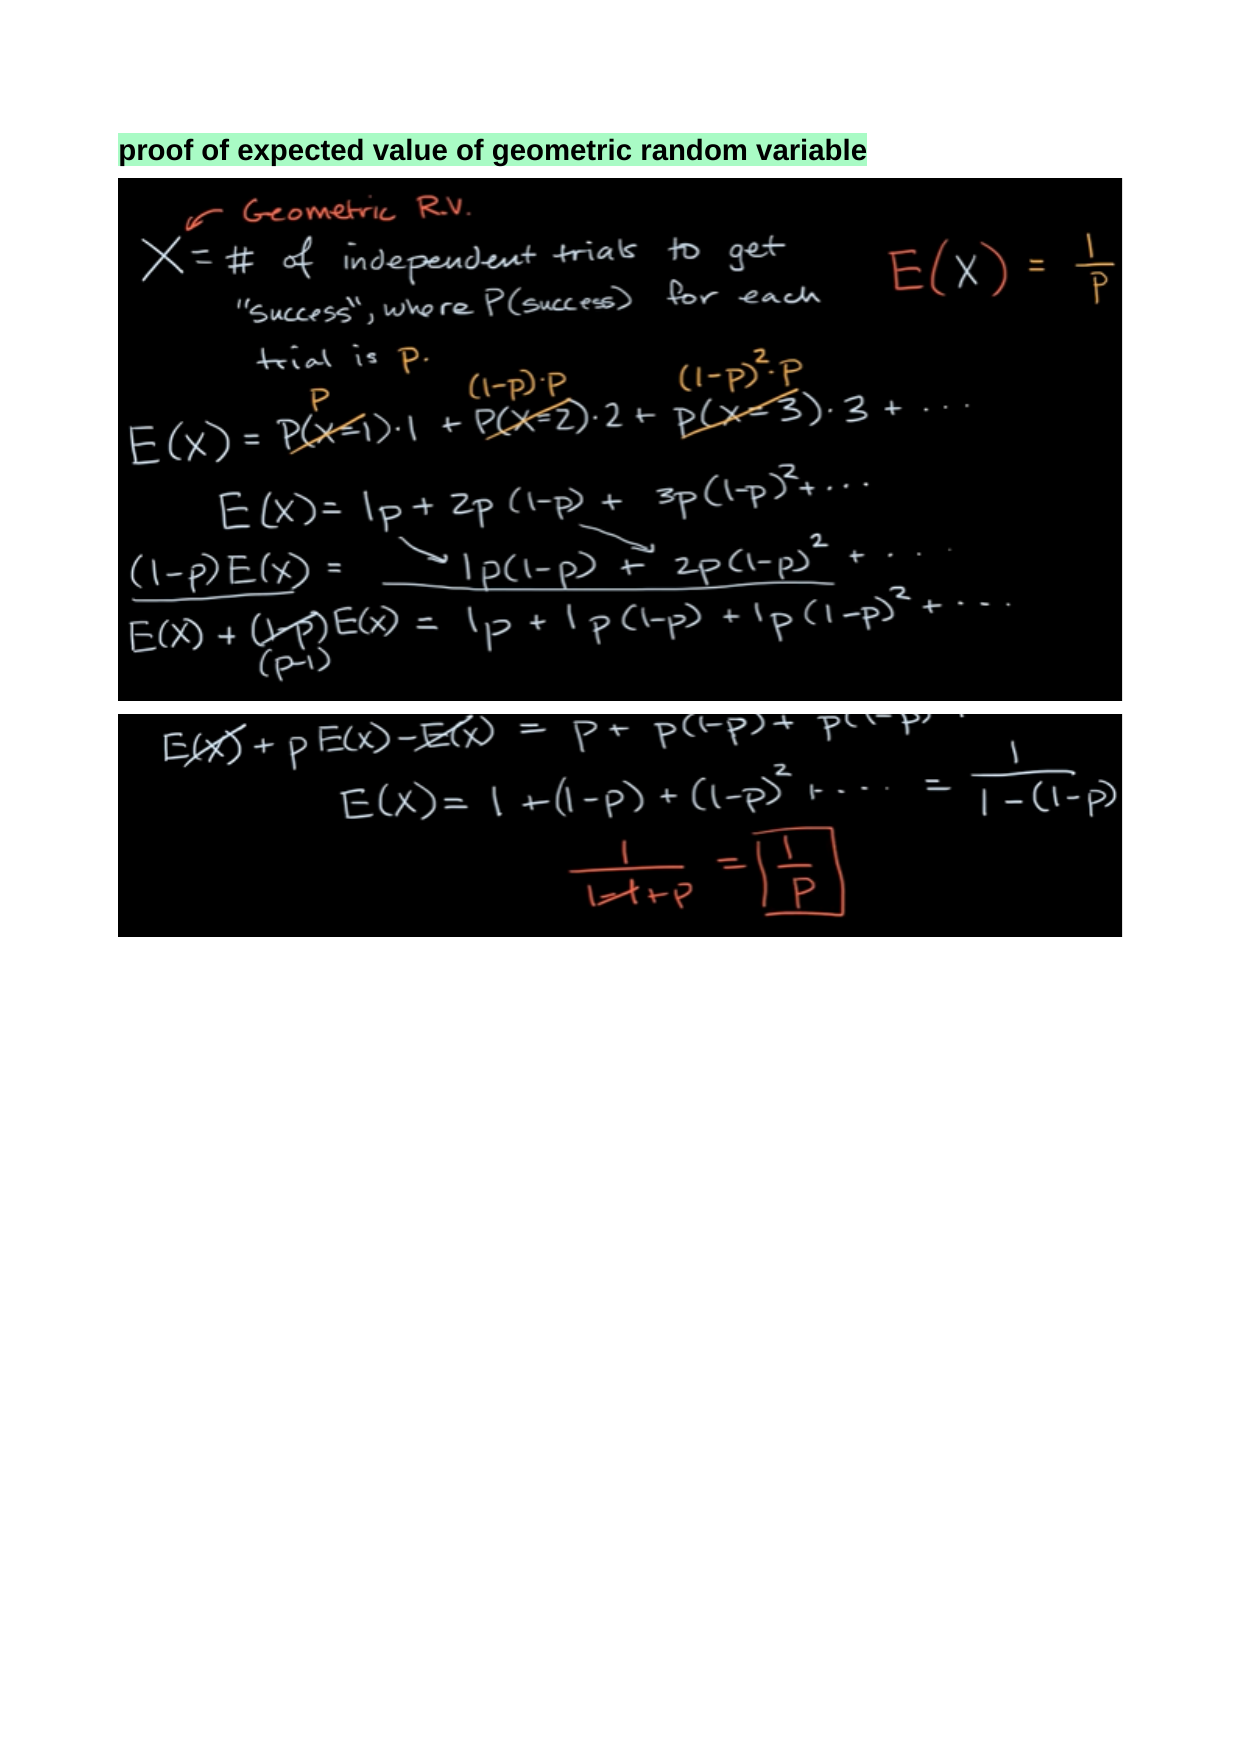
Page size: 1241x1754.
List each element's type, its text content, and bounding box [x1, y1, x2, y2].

picture [118, 714, 1123, 937]
subtitle proof of expected value of geometric random variable [867, 133, 1122, 166]
picture [118, 178, 1123, 701]
